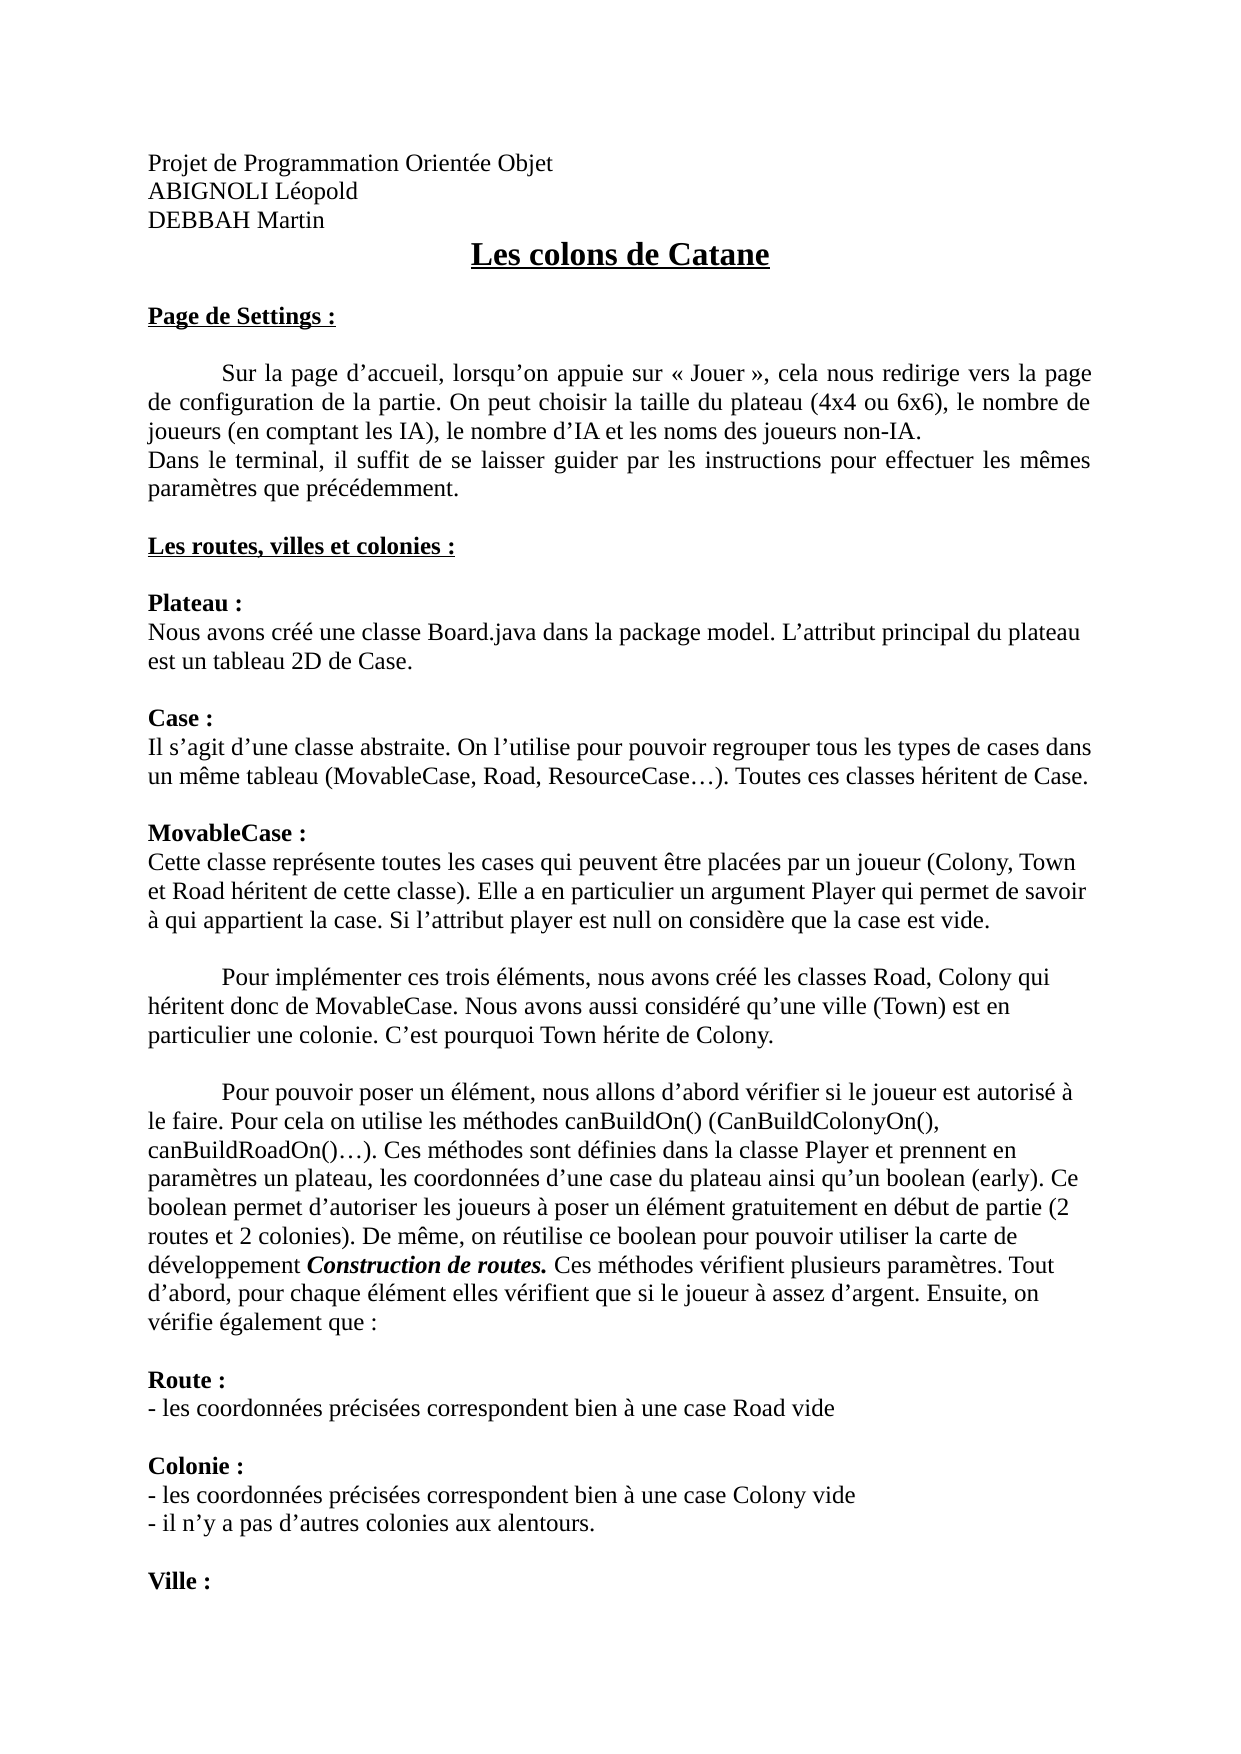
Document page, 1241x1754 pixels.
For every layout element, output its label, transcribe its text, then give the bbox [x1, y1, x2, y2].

text Cette classe représente toutes les cases qui peuvent être placées par un joueur (Colony, Town et Road héritent de cette classe). Elle a en particulier un argument Player qui permet de savoir à qui appartient la case. Si l’attribut player est null on considère que la case est vide. [148, 847, 1093, 933]
text Sur la page d’accueil, lorsqu’on appuie sur « Jouer », cela nous redirige vers la page de configuration de la partie. On peut choisir la taille du plateau (4x4 ou 6x6), le nombre de joueurs (en comptant les IA), le nombre d’IA et les noms des joueurs non-IA. [148, 358, 1093, 445]
text Plateau : [148, 588, 1093, 617]
text Ville : [148, 1566, 1093, 1595]
text - il n’y a pas d’autres colonies aux alentours. [148, 1508, 1093, 1537]
text Colonie : [148, 1451, 1093, 1480]
text Route : [148, 1365, 1093, 1393]
text Case : [148, 703, 1093, 732]
text - les coordonnées précisées correspondent bien à une case Colony vide [148, 1480, 1093, 1508]
text Projet de Programmation Orientée Objet [148, 148, 1093, 176]
text ABIGNOLI Léopold [148, 176, 1093, 205]
text - les coordonnées précisées correspondent bien à une case Road vide [148, 1393, 1093, 1422]
text Pour pouvoir poser un élément, nous allons d’abord vérifier si le joueur est autorisé à le faire. Pour cela on utilise les méthodes canBuildOn() (CanBuildColonyOn(), canBuildRoadOn()…). Ces méthodes sont définies dans la classe Player et prennent en paramètres un plateau, les coordonnées d’une case du plateau ainsi qu’un boolean (early). Ce boolean permet d’autoriser les joueurs à poser un élément gratuitement en début de partie (2 routes et 2 colonies). De même, on réutilise ce boolean pour pouvoir utiliser la carte de développement Construction de routes. Ces méthodes vérifient plusieurs paramètres. Tout d’abord, pour chaque élément elles vérifient que si le joueur à assez d’argent. Ensuite, on vérifie également que : [148, 1077, 1093, 1336]
text DEBBAH Martin [148, 205, 1093, 234]
text Page de Settings : [148, 301, 1093, 330]
text Nous avons créé une classe Board.java dans la package model. L’attribut principal du plateau est un tableau 2D de Case. [148, 617, 1093, 675]
text Les routes, villes et colonies : [148, 531, 1093, 560]
text Il s’agit d’une classe abstraite. On l’utilise pour pouvoir regrouper tous les types de cases dans un même tableau (MovableCase, Road, ResourceCase…). Toutes ces classes héritent de Case. [148, 732, 1093, 790]
text MovableCase : [148, 818, 1093, 847]
text Pour implémenter ces trois éléments, nous avons créé les classes Road, Colony qui héritent donc de MovableCase. Nous avons aussi considéré qu’une ville (Town) est en particulier une colonie. C’est pourquoi Town hérite de Colony. [148, 962, 1093, 1048]
text Les colons de Catane [148, 234, 1093, 272]
text Dans le terminal, il suffit de se laisser guider par les instructions pour effectuer les mêmes paramètres que précédemment. [148, 445, 1093, 502]
